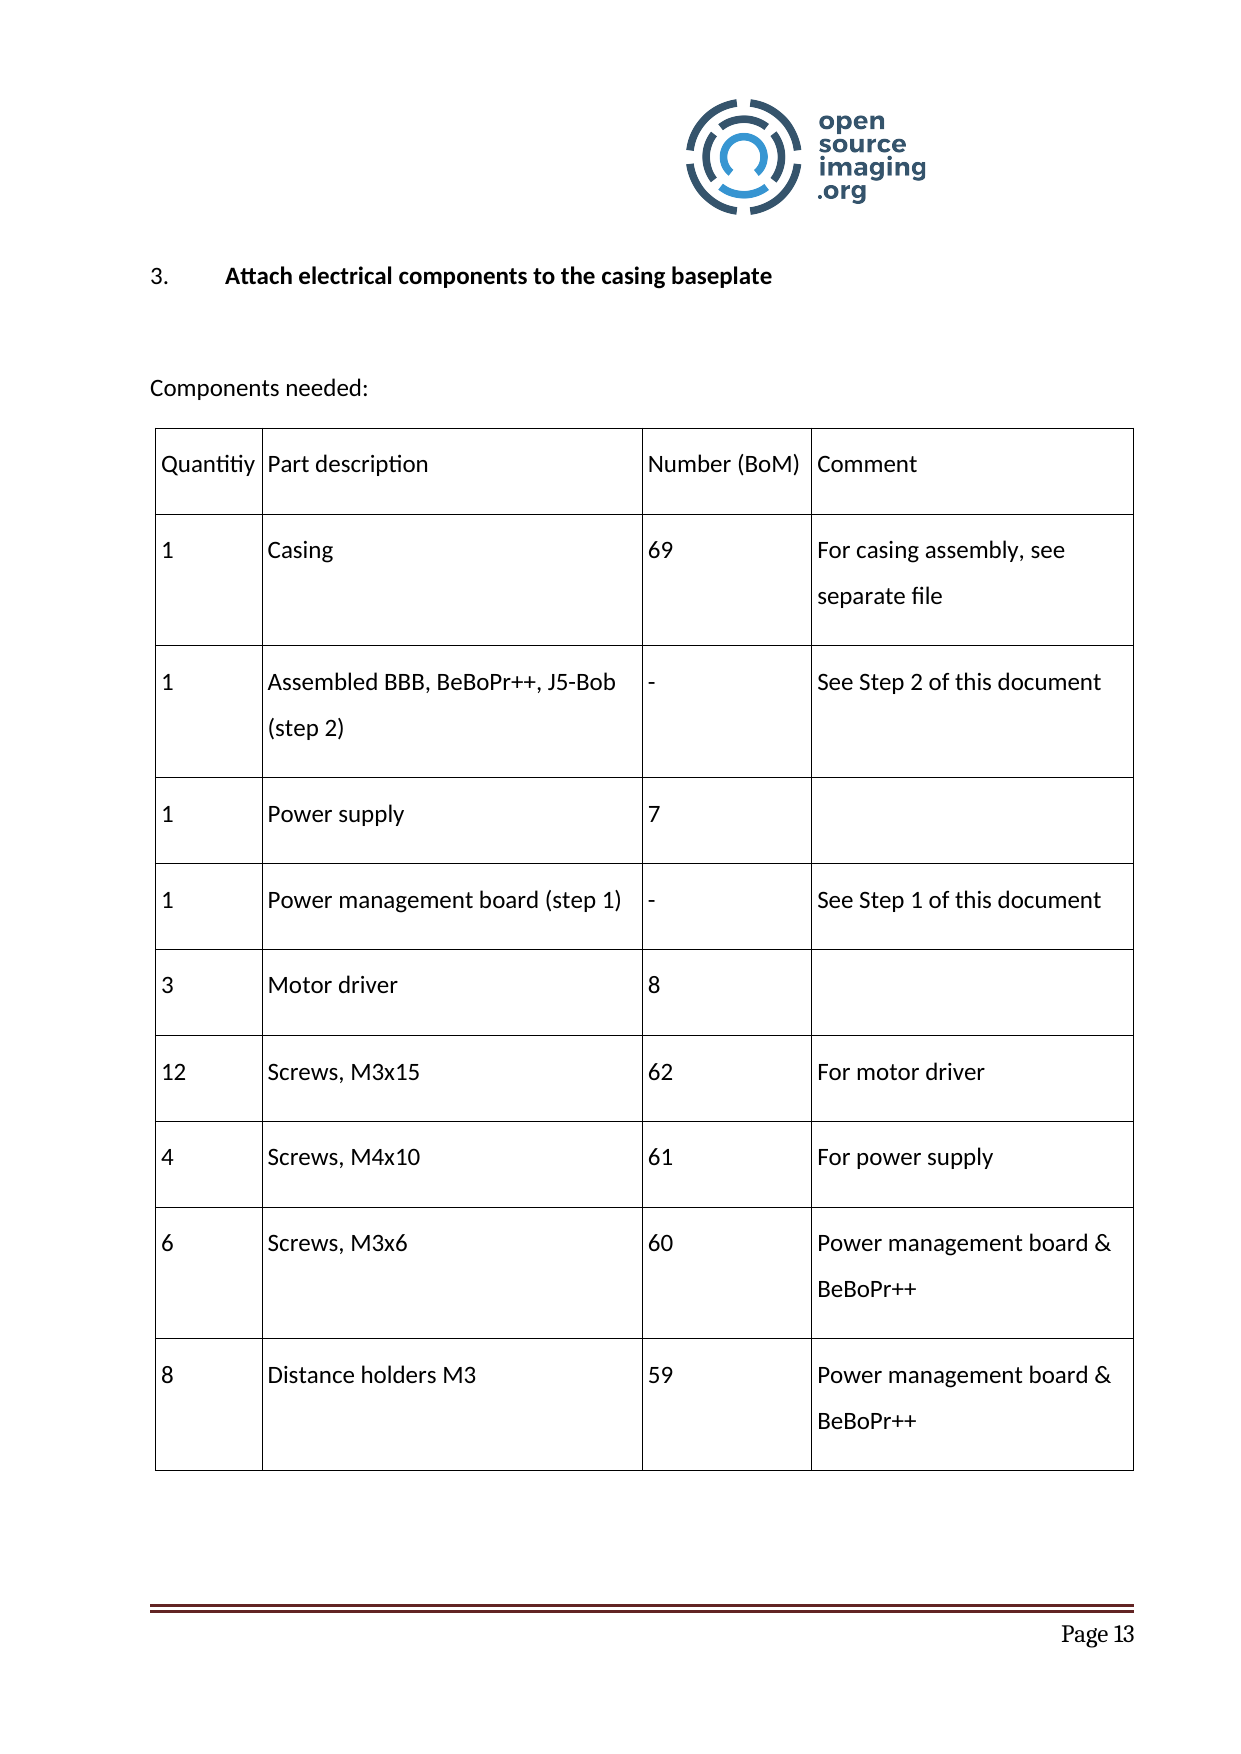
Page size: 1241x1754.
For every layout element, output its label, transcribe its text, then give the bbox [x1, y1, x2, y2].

table_cell - [643, 864, 811, 949]
table_cell Power supply [263, 778, 642, 863]
table_cell 1 [156, 515, 262, 645]
table_cell 1 [156, 864, 262, 949]
table_cell 7 [643, 778, 811, 863]
table_cell 12 [156, 1036, 262, 1121]
list Attach electrical components to the casing baseplate [150, 260, 1134, 291]
table_header Number (BoM) [643, 429, 811, 514]
table_cell 6 [156, 1208, 262, 1338]
table_cell For power supply [812, 1122, 1133, 1207]
table_cell 4 [156, 1122, 262, 1207]
table_header Part description [263, 429, 642, 514]
table_header Quantitiy [156, 429, 262, 514]
table_cell 8 [156, 1339, 262, 1470]
table_cell See Step 1 of this document [812, 864, 1133, 949]
table_cell 8 [643, 950, 811, 1035]
table_cell Motor driver [263, 950, 642, 1035]
table_cell 62 [643, 1036, 811, 1121]
table_cell [812, 950, 1133, 1035]
table_cell Distance holders M3 [263, 1339, 642, 1470]
table_cell 61 [643, 1122, 811, 1207]
table_cell Screws, M4x10 [263, 1122, 642, 1207]
table_cell See Step 2 of this document [812, 646, 1133, 777]
table_cell 60 [643, 1208, 811, 1338]
table_cell - [643, 646, 811, 777]
table_cell Casing [263, 515, 642, 645]
list Components needed: [150, 372, 1134, 402]
table_cell 1 [156, 778, 262, 863]
table_cell 1 [156, 646, 262, 777]
table_cell For casing assembly, see separate file [812, 515, 1133, 645]
table_cell For motor driver [812, 1036, 1133, 1121]
table_cell 3 [156, 950, 262, 1035]
table_cell Power management board (step 1) [263, 864, 642, 949]
table_cell 69 [643, 515, 811, 645]
table_cell [812, 778, 1133, 863]
table_cell Screws, M3x15 [263, 1036, 642, 1121]
table_cell Power management board & BeBoPr++ [812, 1339, 1133, 1470]
table_cell Power management board & BeBoPr++ [812, 1208, 1133, 1338]
table_header Comment [812, 429, 1133, 514]
table_cell 59 [643, 1339, 811, 1470]
table_cell Assembled BBB, BeBoPr++, J5-Bob (step 2) [263, 646, 642, 777]
table_cell Screws, M3x6 [263, 1208, 642, 1338]
